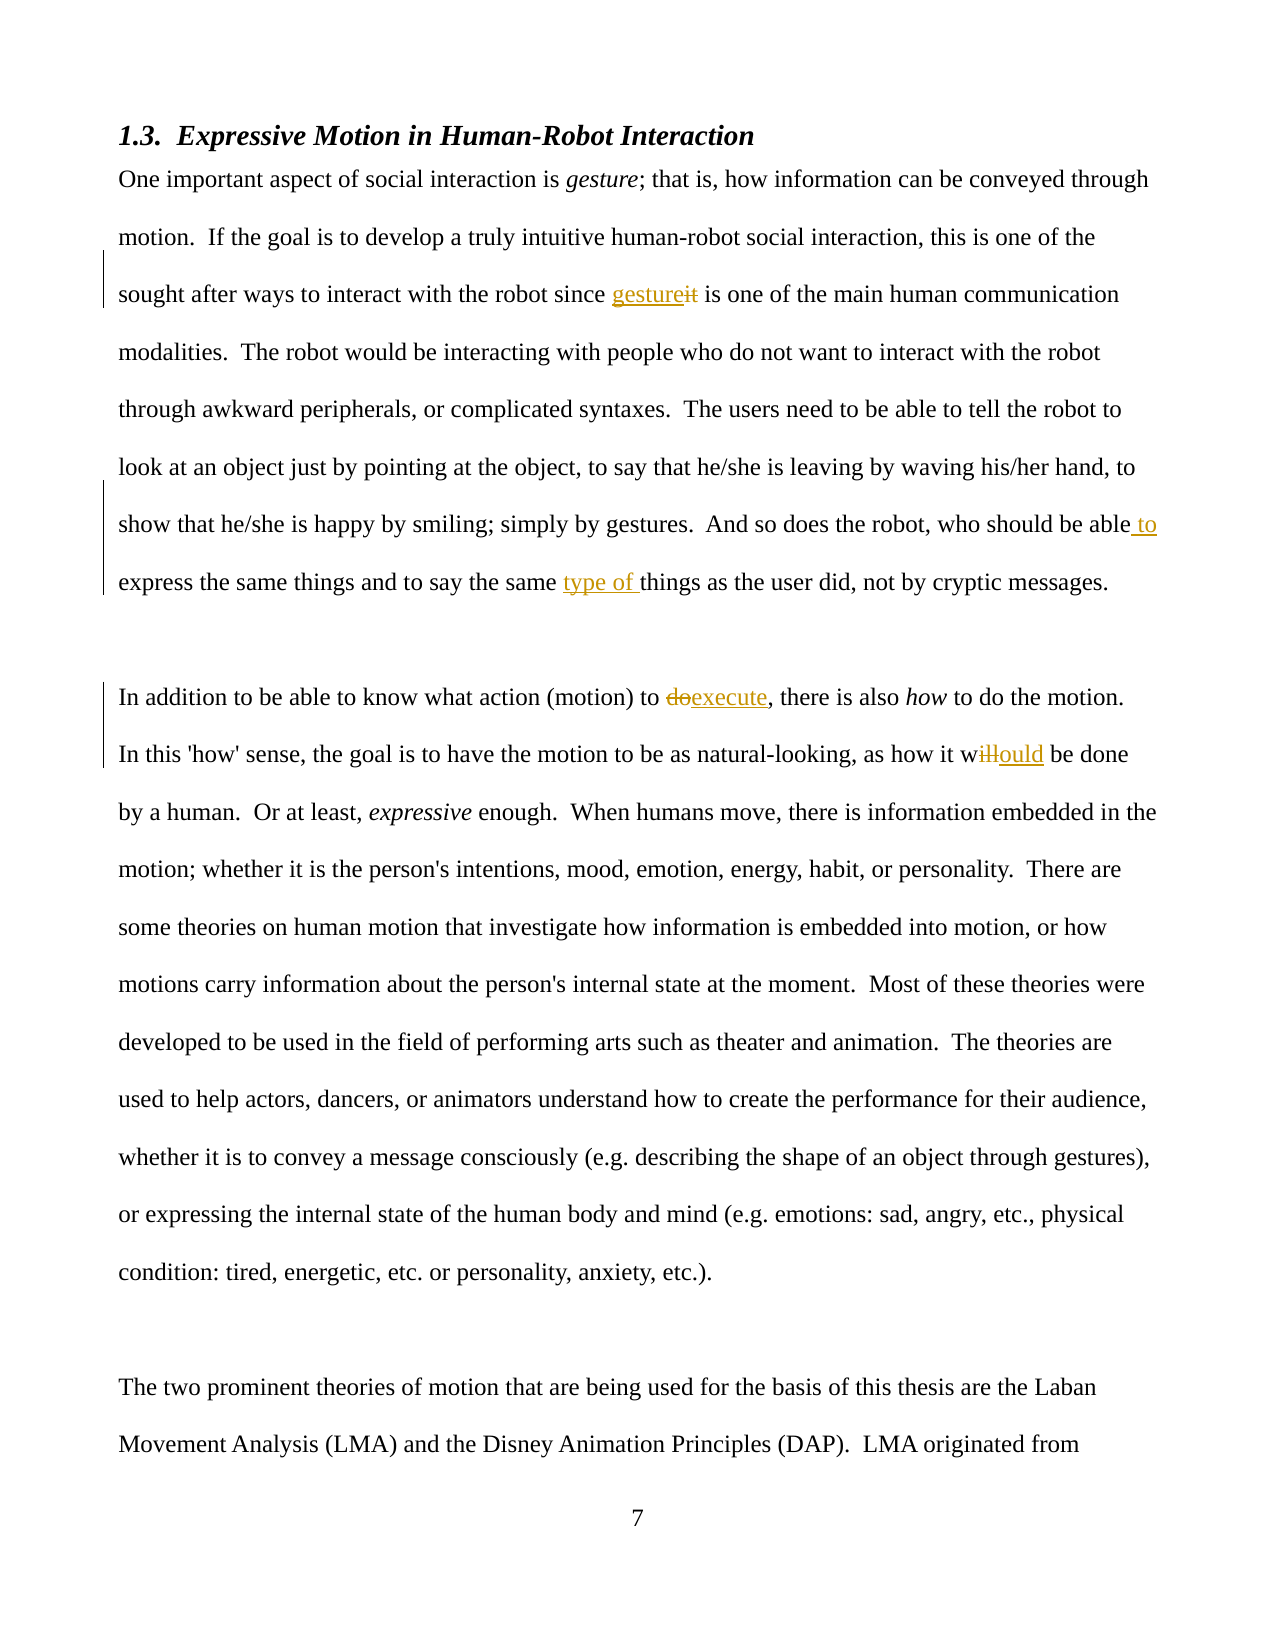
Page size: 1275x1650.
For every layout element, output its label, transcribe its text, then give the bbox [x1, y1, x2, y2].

text One important aspect of social interaction is gesture; that is, how information can be conveyed through motion. If the goal is to develop a truly intuitive human-robot social interaction, this is one of the sought after ways to interact with the robot since gesture is one of the main human communication modalities. The robot would be interacting with people who do not want to interact with the robot through awkward peripherals, or complicated syntaxes. The users need to be able to tell the robot to look at an object just by pointing at the object, to say that he/she is leaving by waving his/her hand, to show that he/she is happy by smiling; simply by gestures. And so does the robot, who should be able to express the same things and to say the same type of things as the user did, not by cryptic messages. [118, 164, 1157, 595]
text In addition to be able to know what action (motion) to execute, there is also how to do the motion. In this 'how' sense, the goal is to have the motion to be as natural-looking, as how it would be done by a human. Or at least, expressive enough. When humans move, there is information embedded in the motion; whether it is the person's intentions, mood, emotion, energy, habit, or personality. There are some theories on human motion that investigate how information is embedded into motion, or how motions carry information about the person's internal state at the moment. Most of these theories were developed to be used in the field of performing arts such as theater and animation. The theories are used to help actors, dancers, or animators understand how to create the performance for their audience, whether it is to convey a message consciously (e.g. describing the shape of an object through gestures), or expressing the internal state of the human body and mind (e.g. emotions: sad, angry, etc., physical condition: tired, energetic, etc. or personality, anxiety, etc.). [118, 682, 1157, 1285]
text The two prominent theories of motion that are being used for the basis of this thesis are the Laban Movement Analysis (LMA) and the Disney Animation Principles (DAP). LMA originated from [118, 1372, 1157, 1458]
subtitle 1.3. Expressive Motion in Human-Robot Interaction [118, 118, 1157, 152]
